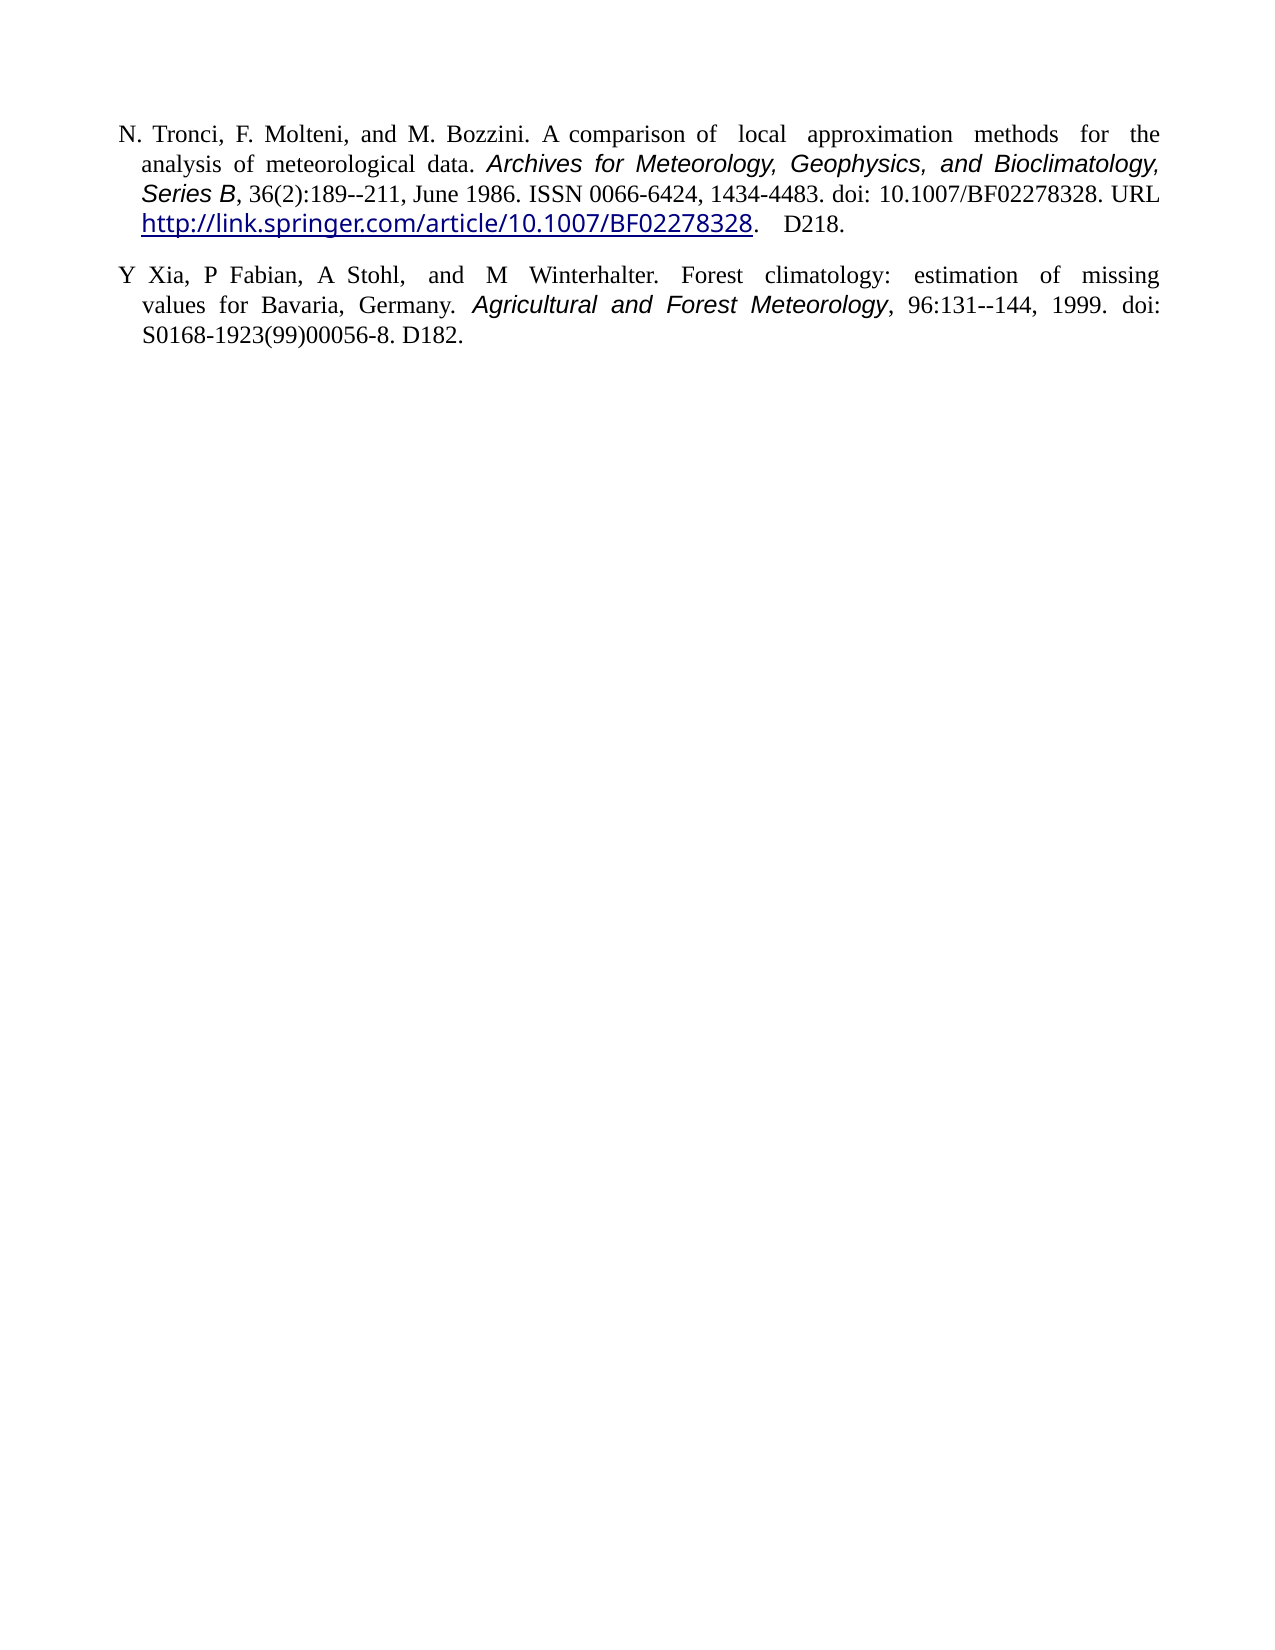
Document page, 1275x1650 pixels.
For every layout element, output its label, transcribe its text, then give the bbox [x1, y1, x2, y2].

text Y Xia, P Fabian, A Stohl, and M Winterhalter. Forest climatology: estimation of missing values for Bavaria, Germany. Agricultural and Forest Meteorology, 96:131--144, 1999. doi: S0168-1923(99)00056-8. D182. [118, 260, 1161, 349]
text N. Tronci, F. Molteni, and M. Bozzini. A comparison of local approximation methods for the analysis of meteorological data. Archives for Meteorology, Geophysics, and Bioclimatology, Series B, 36(2):189--211, June 1986. ISSN 0066-6424, 1434-4483. doi: 10.1007/BF02278328. URL http://link.springer.com/article/10.1007/BF02278328. D218. [118, 119, 1161, 239]
